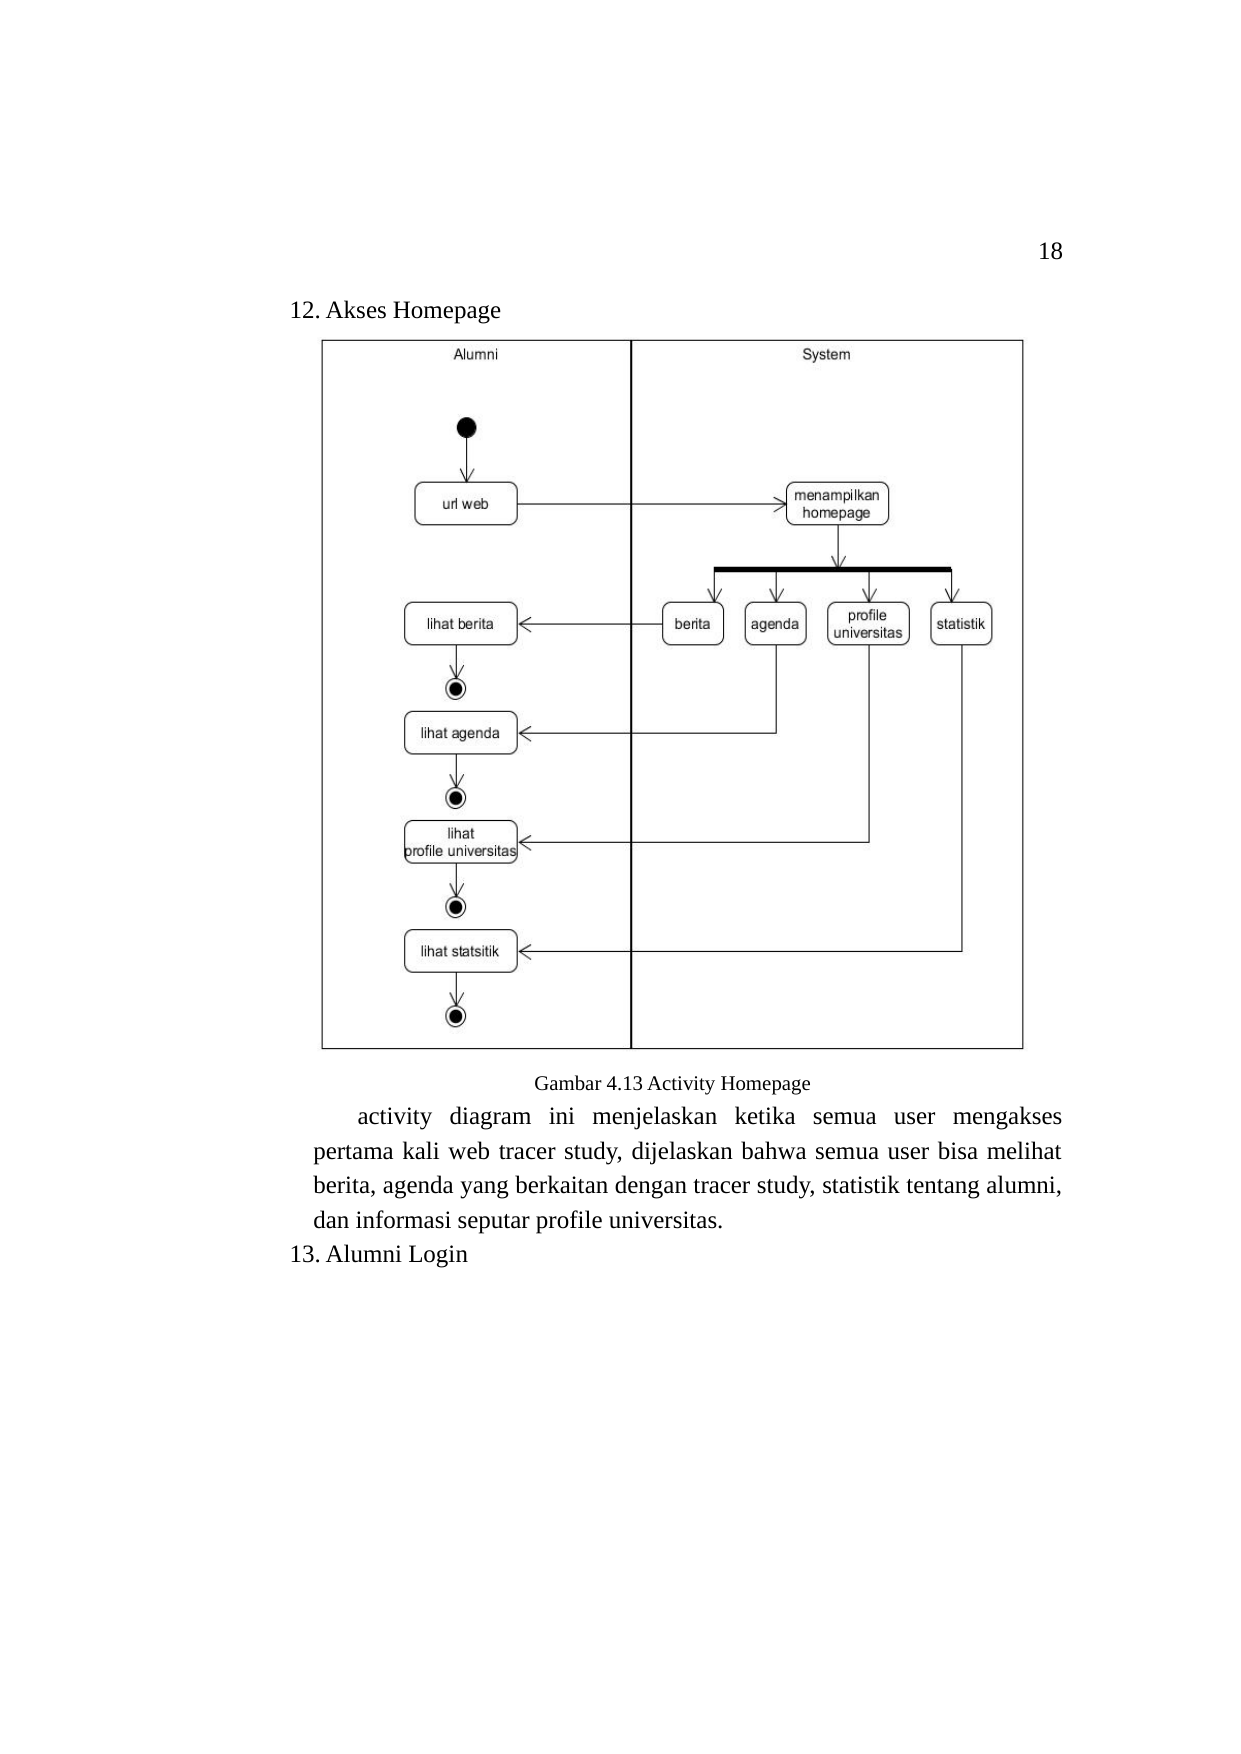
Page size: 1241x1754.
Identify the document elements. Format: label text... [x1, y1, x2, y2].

text activity diagram ini menjelaskan ketika semua user mengakses pertama kali web tracer study, dijelaskan bahwa semua user bisa melihat berita, agenda yang berkaitan dengan tracer study, statistik tentang alumni, dan informasi seputar profile universitas. [301, 325, 1063, 1234]
text 13. Alumni Login [289, 1239, 1063, 1268]
picture [301, 337, 1044, 1071]
text 12. Akses Homepage [289, 295, 1063, 324]
text Gambar 4.13 Activity Homepage [301, 1071, 1044, 1095]
